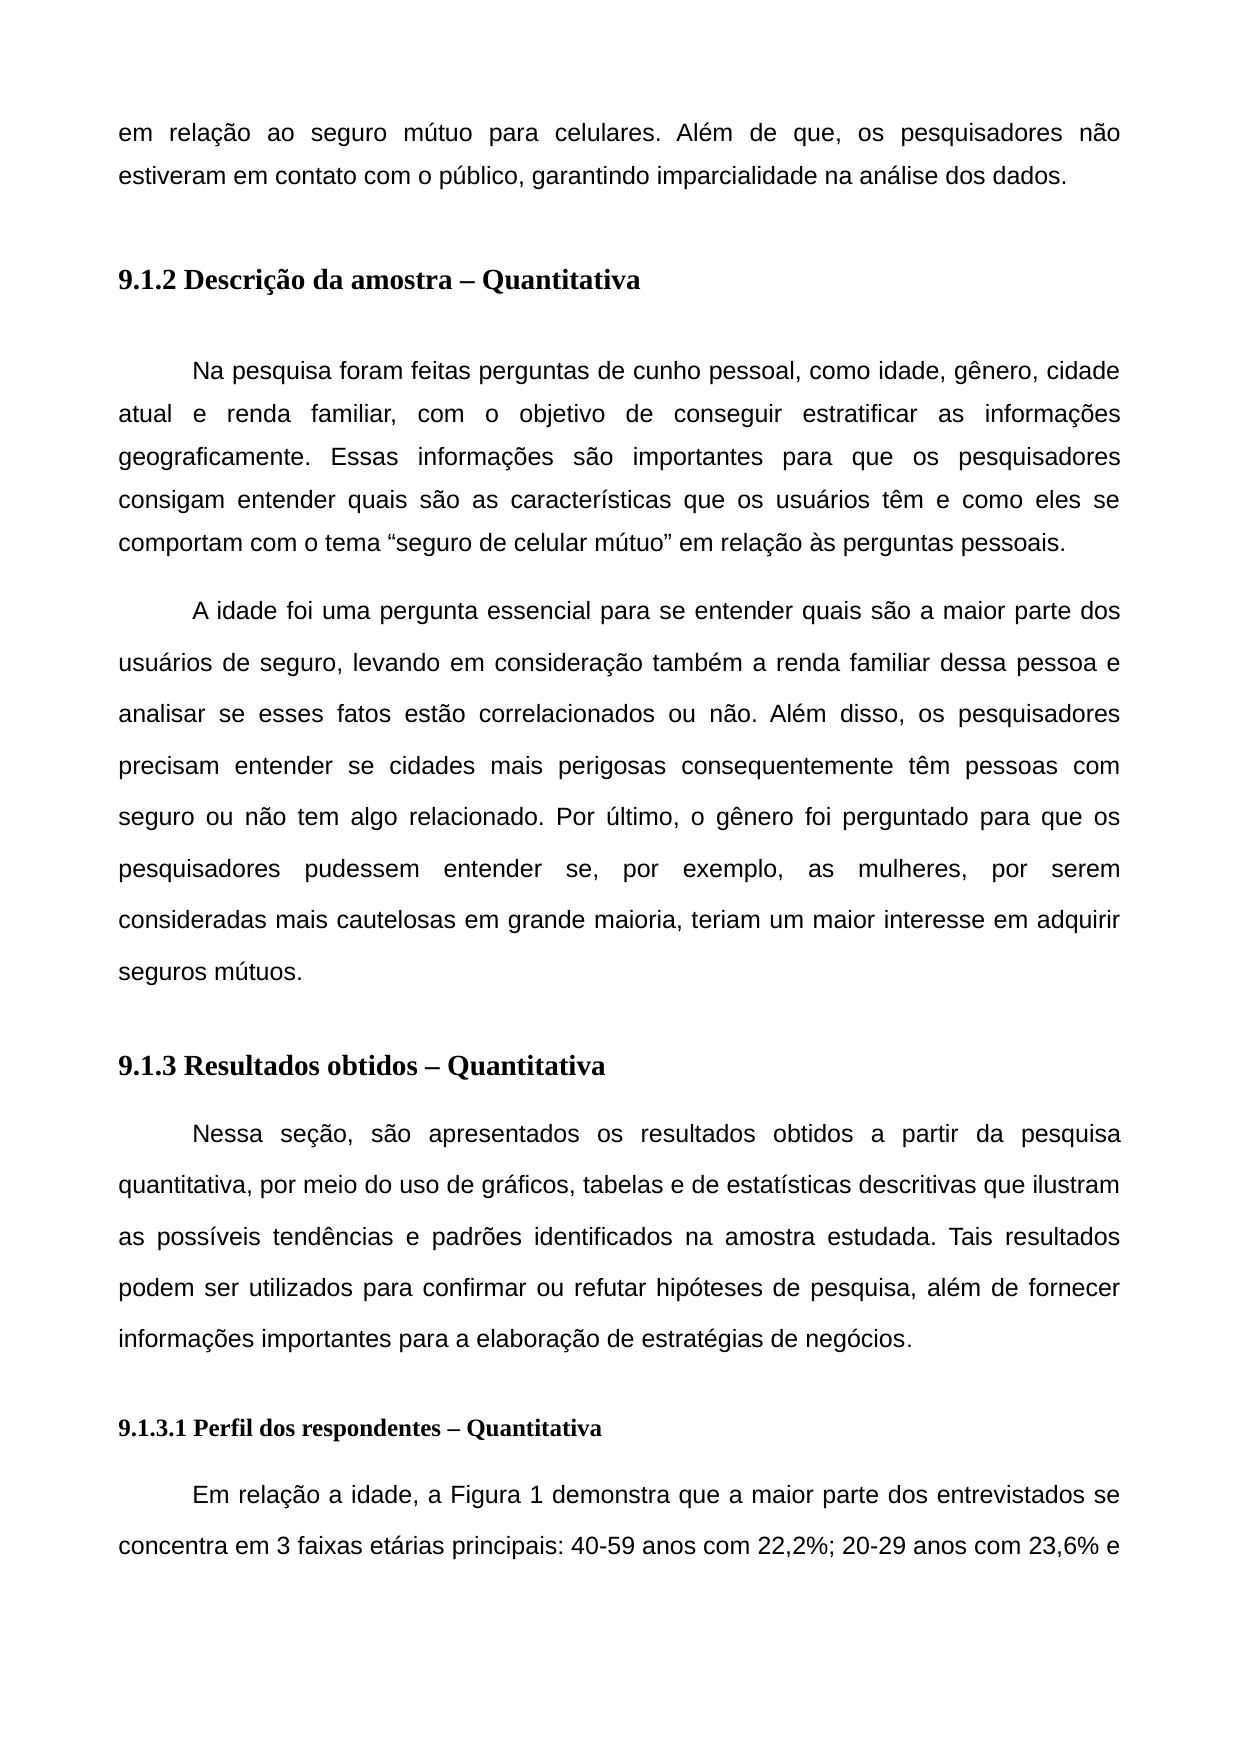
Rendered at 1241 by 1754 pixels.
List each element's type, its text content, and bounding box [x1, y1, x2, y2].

text Em relação a idade, a Figura 1 demonstra que a maior parte dos entrevistados se concentra em 3 faixas etárias principais: 40-59 anos com 22,2%; 20-29 anos com 23,6% e [118, 1480, 1122, 1560]
text em relação ao seguro mútuo para celulares. Além de que, os pesquisadores não estiveram em contato com o público, garantindo imparcialidade na análise dos dados. [118, 118, 1122, 190]
text A idade foi uma pergunta essencial para se entender quais são a maior parte dos usuários de seguro, levando em consideração também a renda familiar dessa pessoa e analisar se esses fatos estão correlacionados ou não. Além disso, os pesquisadores precisam entender se cidades mais perigosas consequentemente têm pessoas com seguro ou não tem algo relacionado. Por último, o gênero foi perguntado para que os pesquisadores pudessem entender se, por exemplo, as mulheres, por serem consideradas mais cautelosas em grande maioria, teriam um maior interesse em adquirir seguros mútuos. [118, 596, 1122, 985]
subtitle 9.1.2 Descrição da amostra – Quantitativa [118, 262, 1122, 296]
subtitle 9.1.3.1 Perfil dos respondentes – Quantitativa [118, 1413, 1122, 1442]
text Nessa seção, são apresentados os resultados obtidos a partir da pesquisa quantitativa, por meio do uso de gráficos, tabelas e de estatísticas descritivas que ilustram as possíveis tendências e padrões identificados na amostra estudada. Tais resultados podem ser utilizados para confirmar ou refutar hipóteses de pesquisa, além de fornecer informações importantes para a elaboração de estratégias de negócios. [118, 1119, 1122, 1353]
subtitle 9.1.3 Resultados obtidos – Quantitativa [118, 1048, 1122, 1081]
text Na pesquisa foram feitas perguntas de cunho pessoal, como idade, gênero, cidade atual e renda familiar, com o objetivo de conseguir estratificar as informações geograficamente. Essas informações são importantes para que os pesquisadores consigam entender quais são as características que os usuários têm e como eles se comportam com o tema “seguro de celular mútuo” em relação às perguntas pessoais. [118, 356, 1122, 557]
